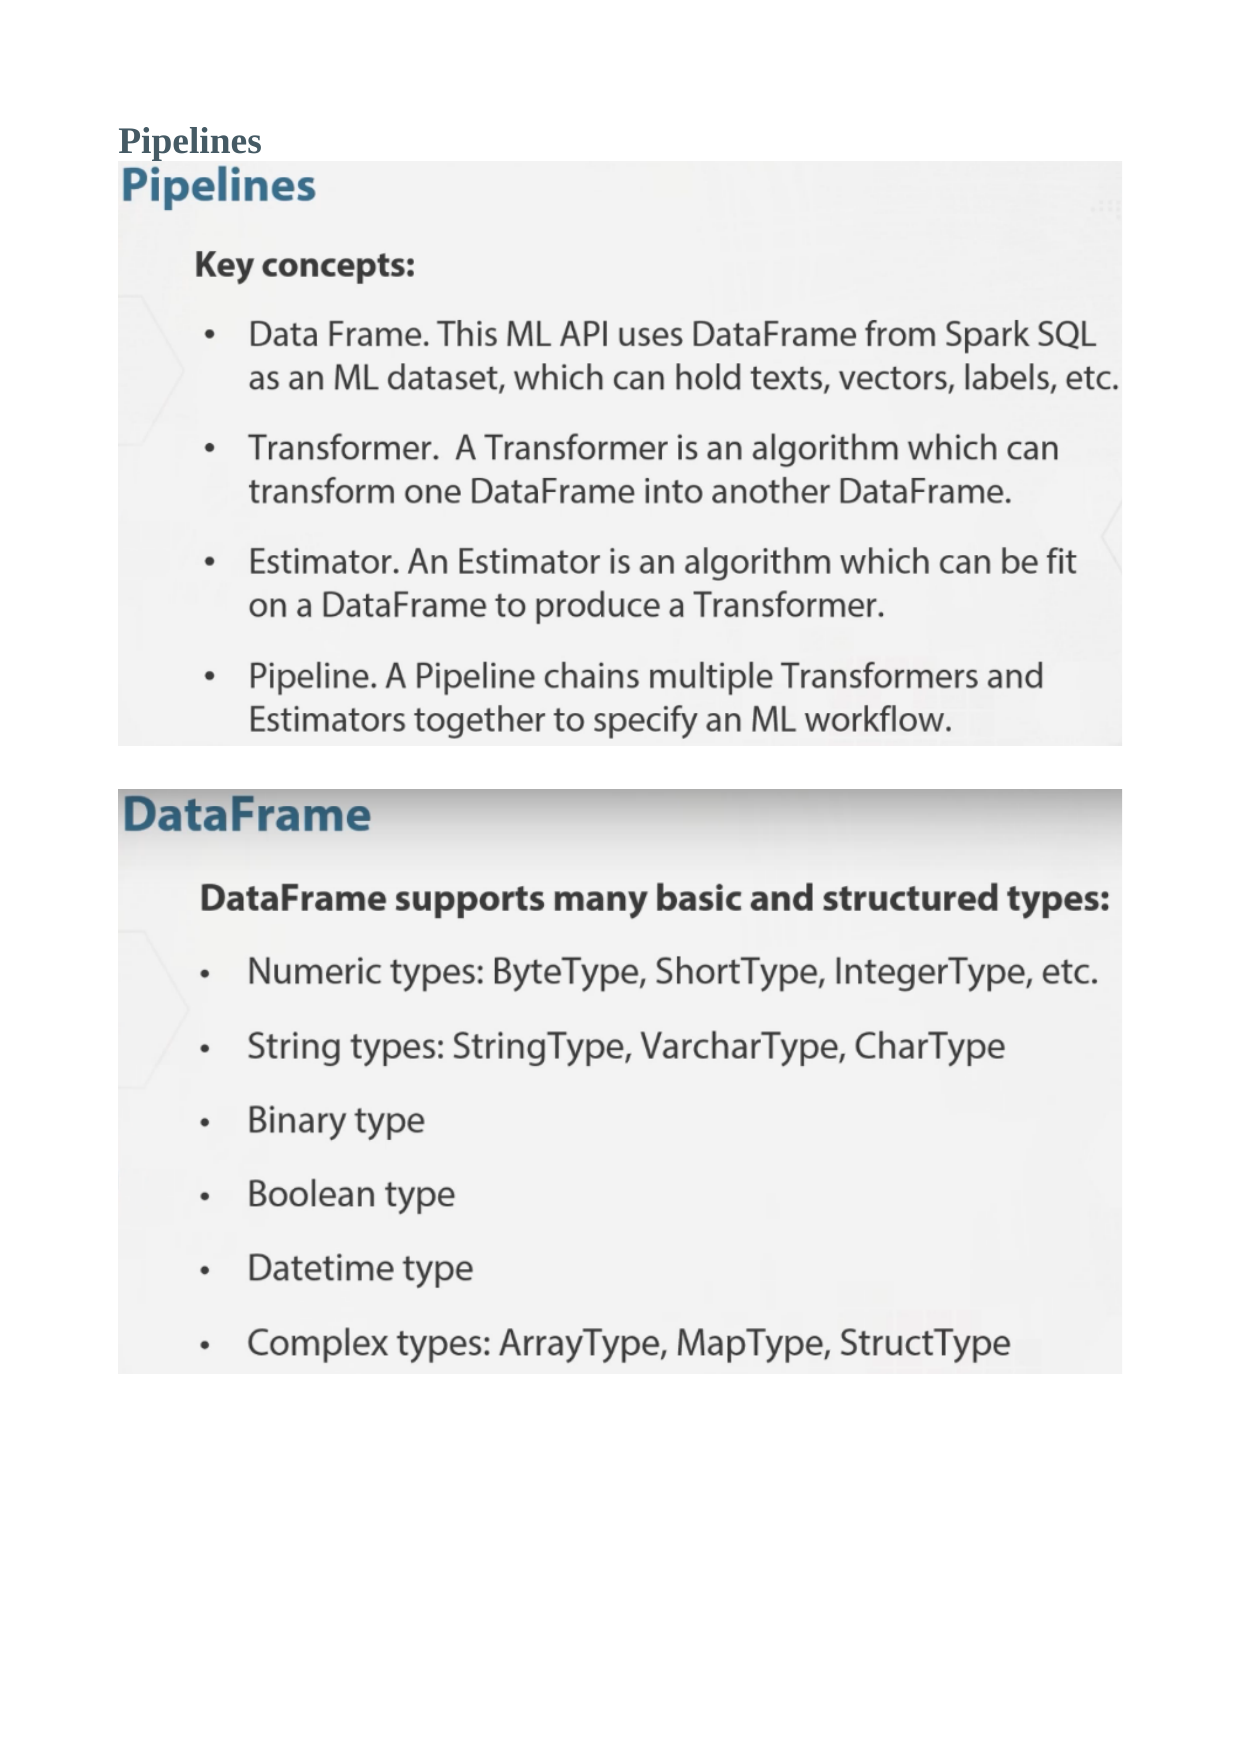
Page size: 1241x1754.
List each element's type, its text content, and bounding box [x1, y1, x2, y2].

picture [118, 161, 1123, 746]
subtitle Pipelines [118, 118, 1122, 161]
picture [118, 789, 1123, 1374]
